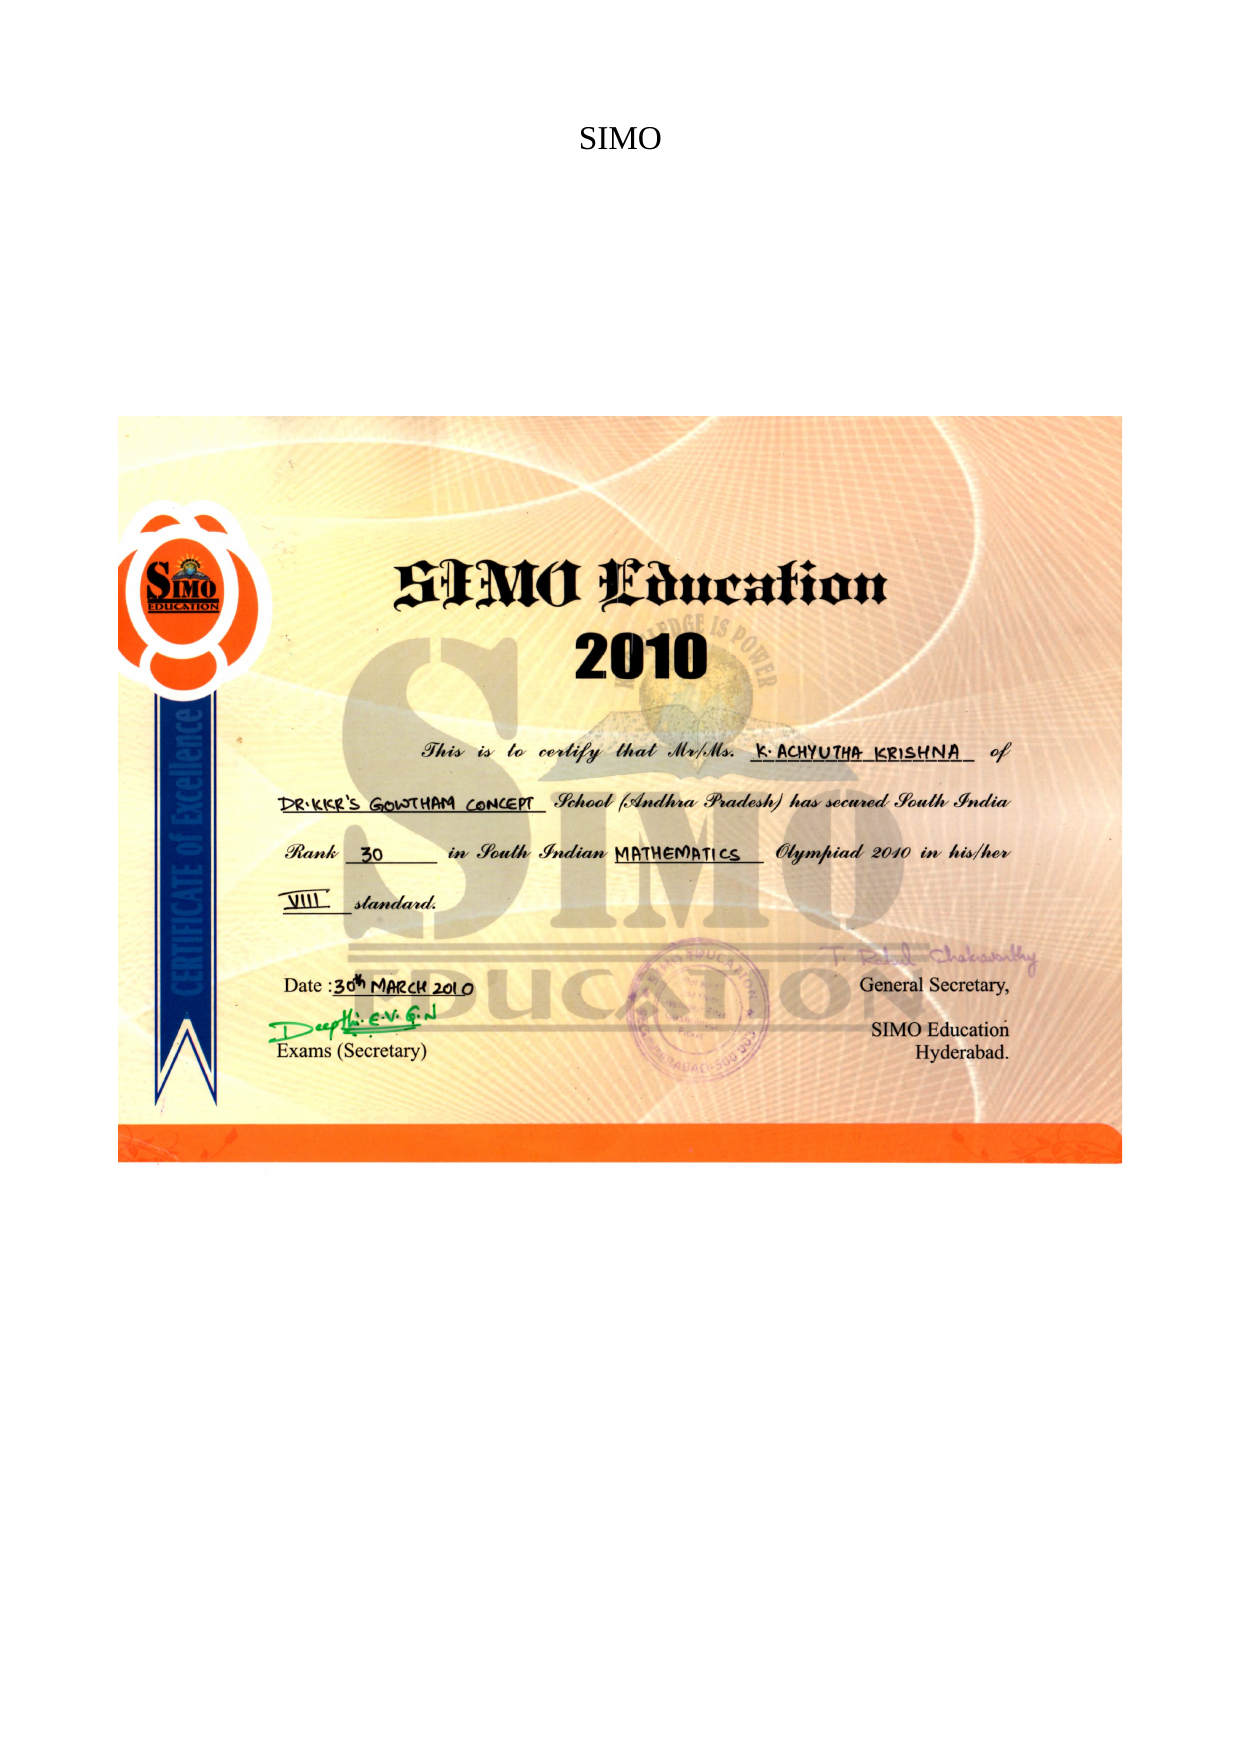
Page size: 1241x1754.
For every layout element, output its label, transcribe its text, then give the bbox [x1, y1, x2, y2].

picture [118, 416, 1123, 1193]
text SIMO [118, 118, 1122, 156]
